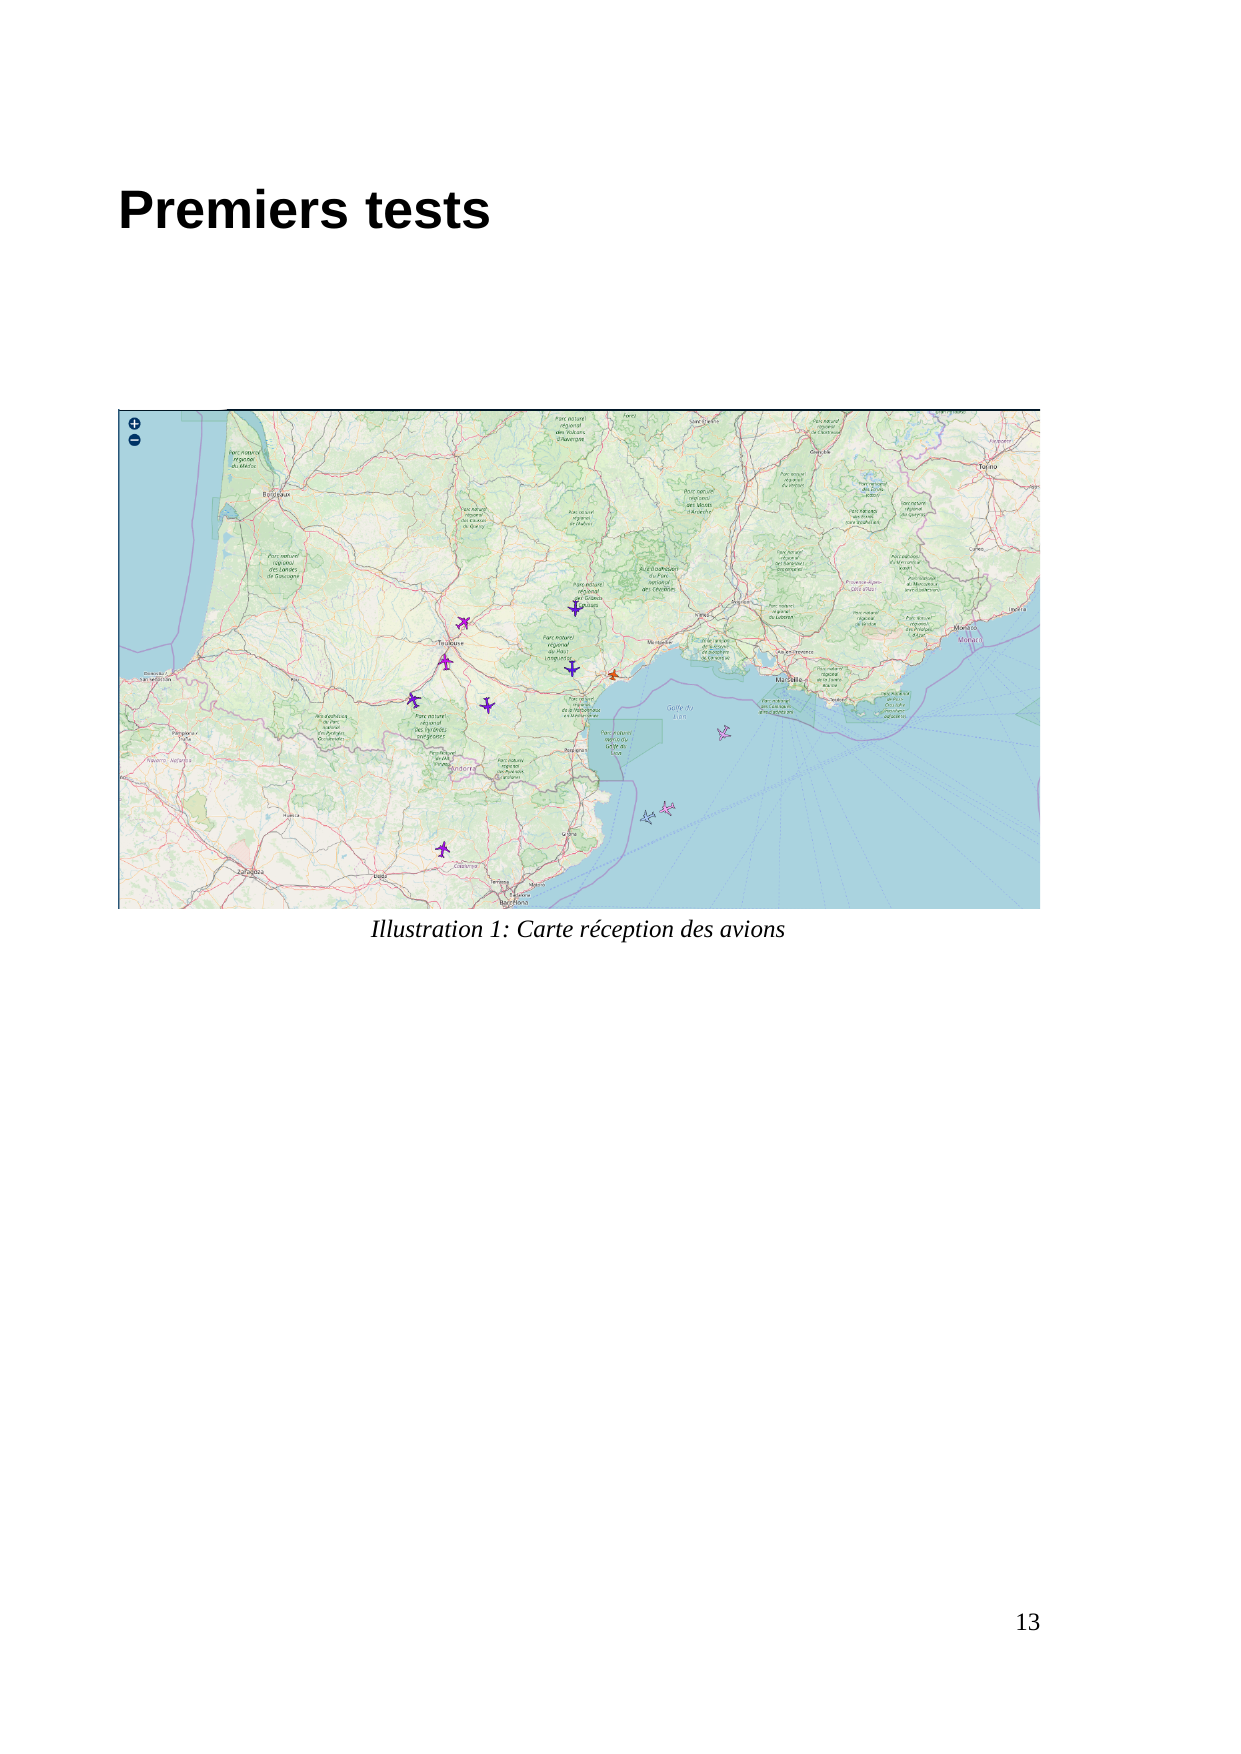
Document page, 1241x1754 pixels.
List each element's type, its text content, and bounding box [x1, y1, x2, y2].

text Illustration 1: Carte réception des avions [86, 409, 1072, 943]
subtitle Premiers tests [118, 177, 1040, 239]
